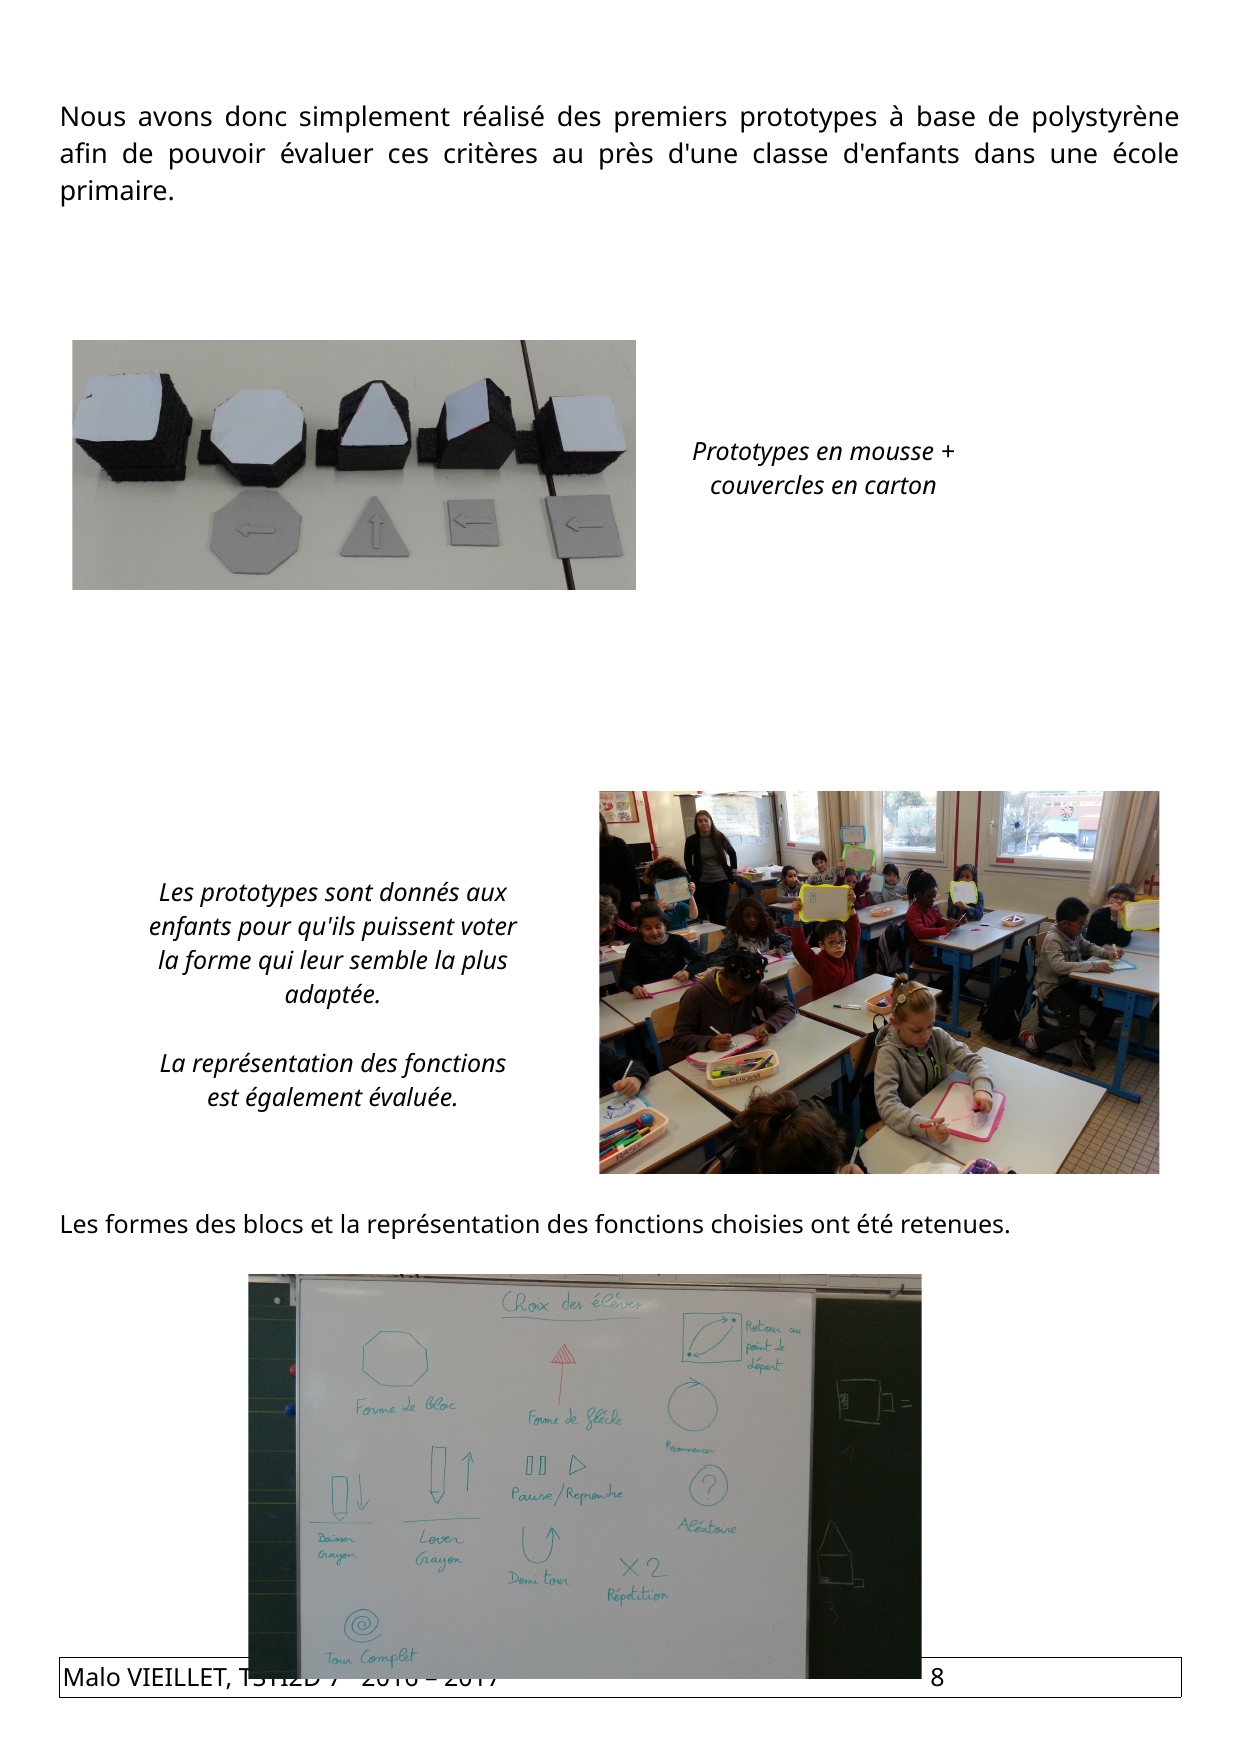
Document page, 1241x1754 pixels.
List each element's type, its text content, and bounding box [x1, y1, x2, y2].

picture [72, 340, 636, 590]
text Nous avons donc simplement réalisé des premiers prototypes à base de polystyrène afin de pouvoir évaluer ces critères au près d'une classe d'enfants dans une école primaire. [59, 98, 1181, 208]
text Les formes des blocs et la représentation des fonctions choisies ont été retenues. [59, 1207, 1181, 1241]
picture [599, 791, 1160, 1174]
picture [248, 1274, 922, 1679]
